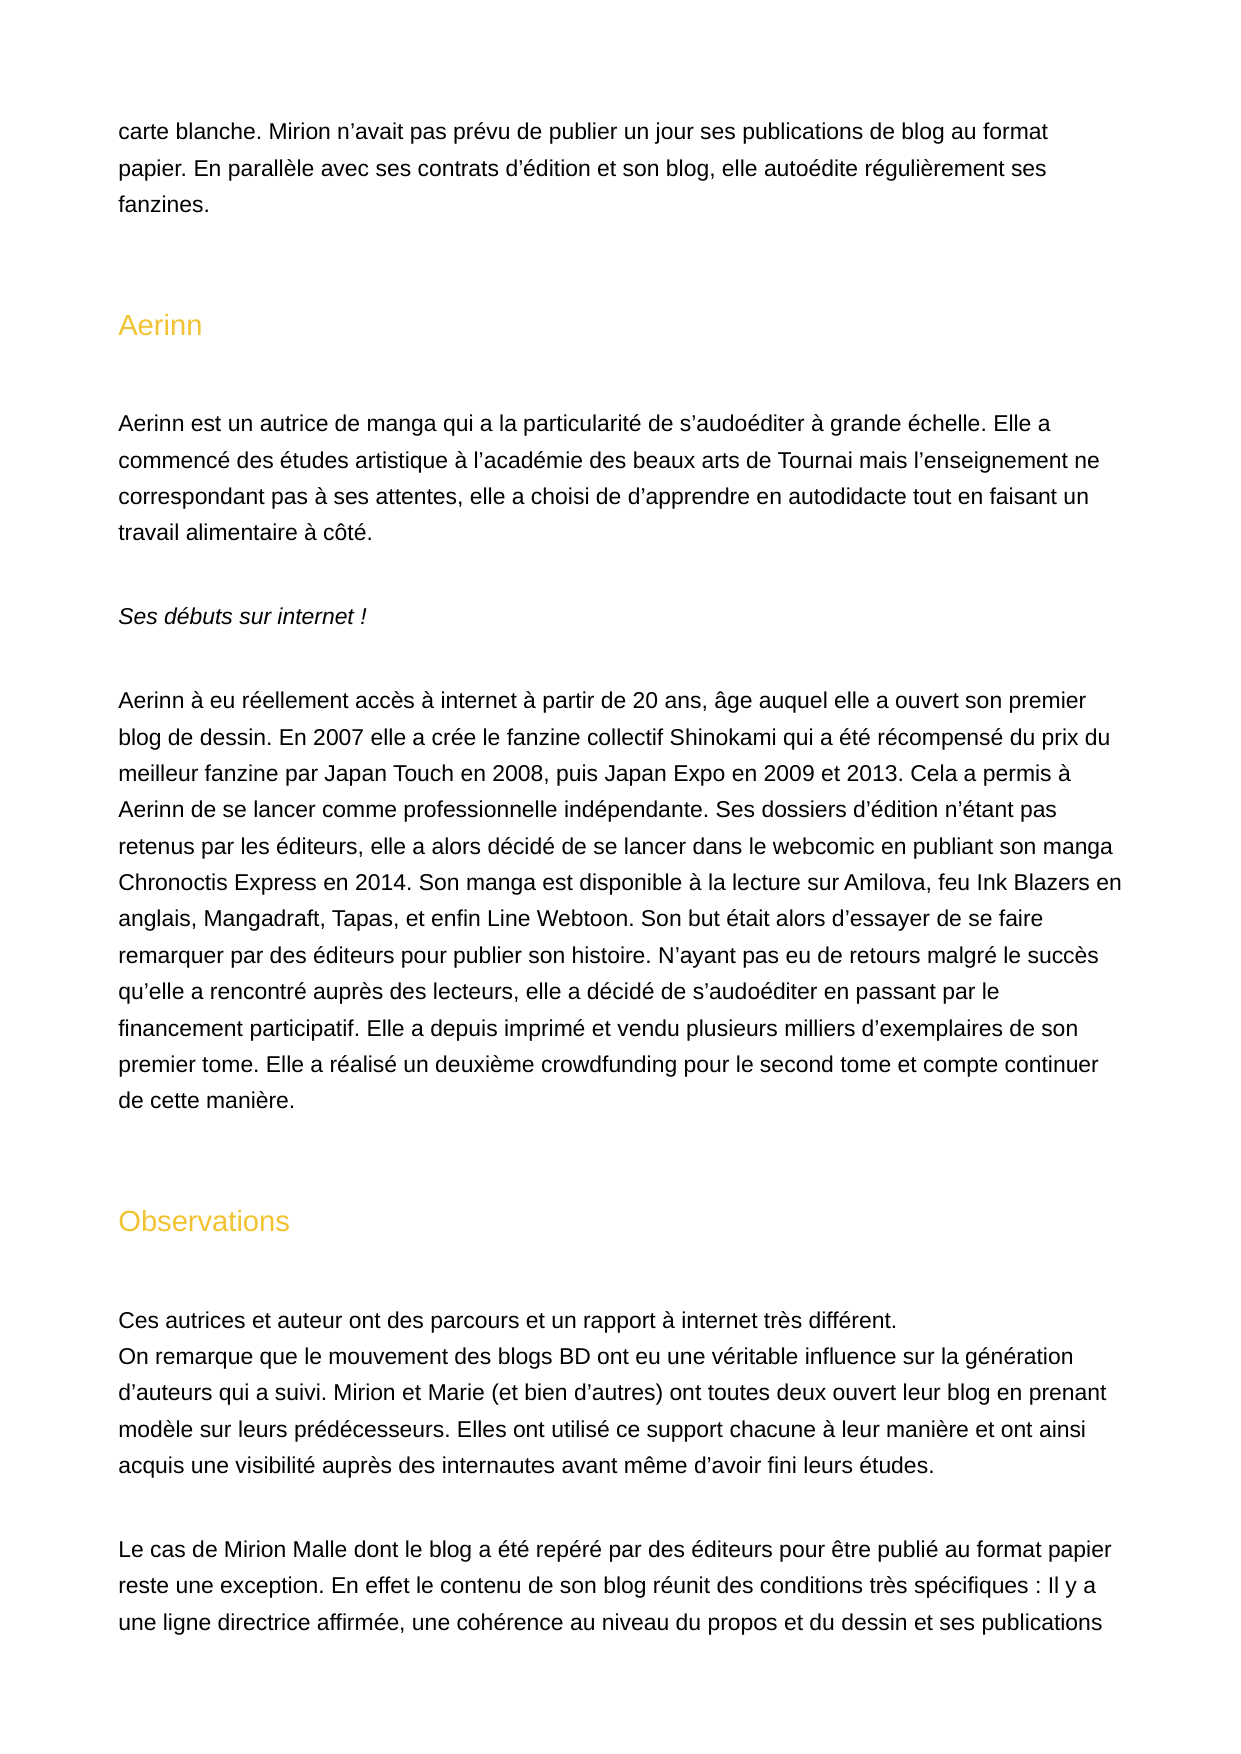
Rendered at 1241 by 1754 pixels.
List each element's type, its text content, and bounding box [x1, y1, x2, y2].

text Aerinn à eu réellement accès à internet à partir de 20 ans, âge auquel elle a ouvert son premier blog de dessin. En 2007 elle a crée le fanzine collectif Shinokami qui a été récompensé du prix du meilleur fanzine par Japan Touch en 2008, puis Japan Expo en 2009 et 2013. Cela a permis à Aerinn de se lancer comme professionnelle indépendante. Ses dossiers d’édition n’étant pas retenus par les éditeurs, elle a alors décidé de se lancer dans le webcomic en publiant son manga Chronoctis Express en 2014. Son manga est disponible à la lecture sur Amilova, feu Ink Blazers en anglais, Mangadraft, Tapas, et enfin Line Webtoon. Son but était alors d’essayer de se faire remarquer par des éditeurs pour publier son histoire. N’ayant pas eu de retours malgré le succès qu’elle a rencontré auprès des lecteurs, elle a décidé de s’audoéditer en passant par le financement participatif. Elle a depuis imprimé et vendu plusieurs milliers d’exemplaires de son premier tome. Elle a réalisé un deuxième crowdfunding pour le second tome et compte continuer de cette manière. [118, 687, 1122, 1113]
text Aerinn est un autrice de manga qui a la particularité de s’audoéditer à grande échelle. Elle a commencé des études artistique à l’académie des beaux arts de Tournai mais l’enseignement ne correspondant pas à ses attentes, elle a choisi de d’apprendre en autodidacte tout en faisant un travail alimentaire à côté. [118, 410, 1122, 546]
text Le cas de Mirion Malle dont le blog a été repéré par des éditeurs pour être publié au format papier reste une exception. En effet le contenu de son blog réunit des conditions très spécifiques : Il y a une ligne directrice affirmée, une cohérence au niveau du propos et du dessin et ses publications [118, 1536, 1122, 1635]
text On remarque que le mouvement des blogs BD ont eu une véritable influence sur la génération d’auteurs qui a suivi. Mirion et Marie (et bien d’autres) ont toutes deux ouvert leur blog en prenant modèle sur leurs prédécesseurs. Elles ont utilisé ce support chacune à leur manière et ont ainsi acquis une visibilité auprès des internautes avant même d’avoir fini leurs études. [118, 1343, 1122, 1478]
subtitle Aerinn [118, 308, 1122, 342]
text carte blanche. Mirion n’avait pas prévu de publier un jour ses publications de blog au format papier. En parallèle avec ses contrats d’édition et son blog, elle autoédite régulièrement ses fanzines. [118, 118, 1122, 217]
text Ces autrices et auteur ont des parcours et un rapport à internet très différent. [118, 1307, 1122, 1333]
subtitle Observations [118, 1204, 1122, 1238]
text Ses débuts sur internet ! [118, 603, 1122, 630]
